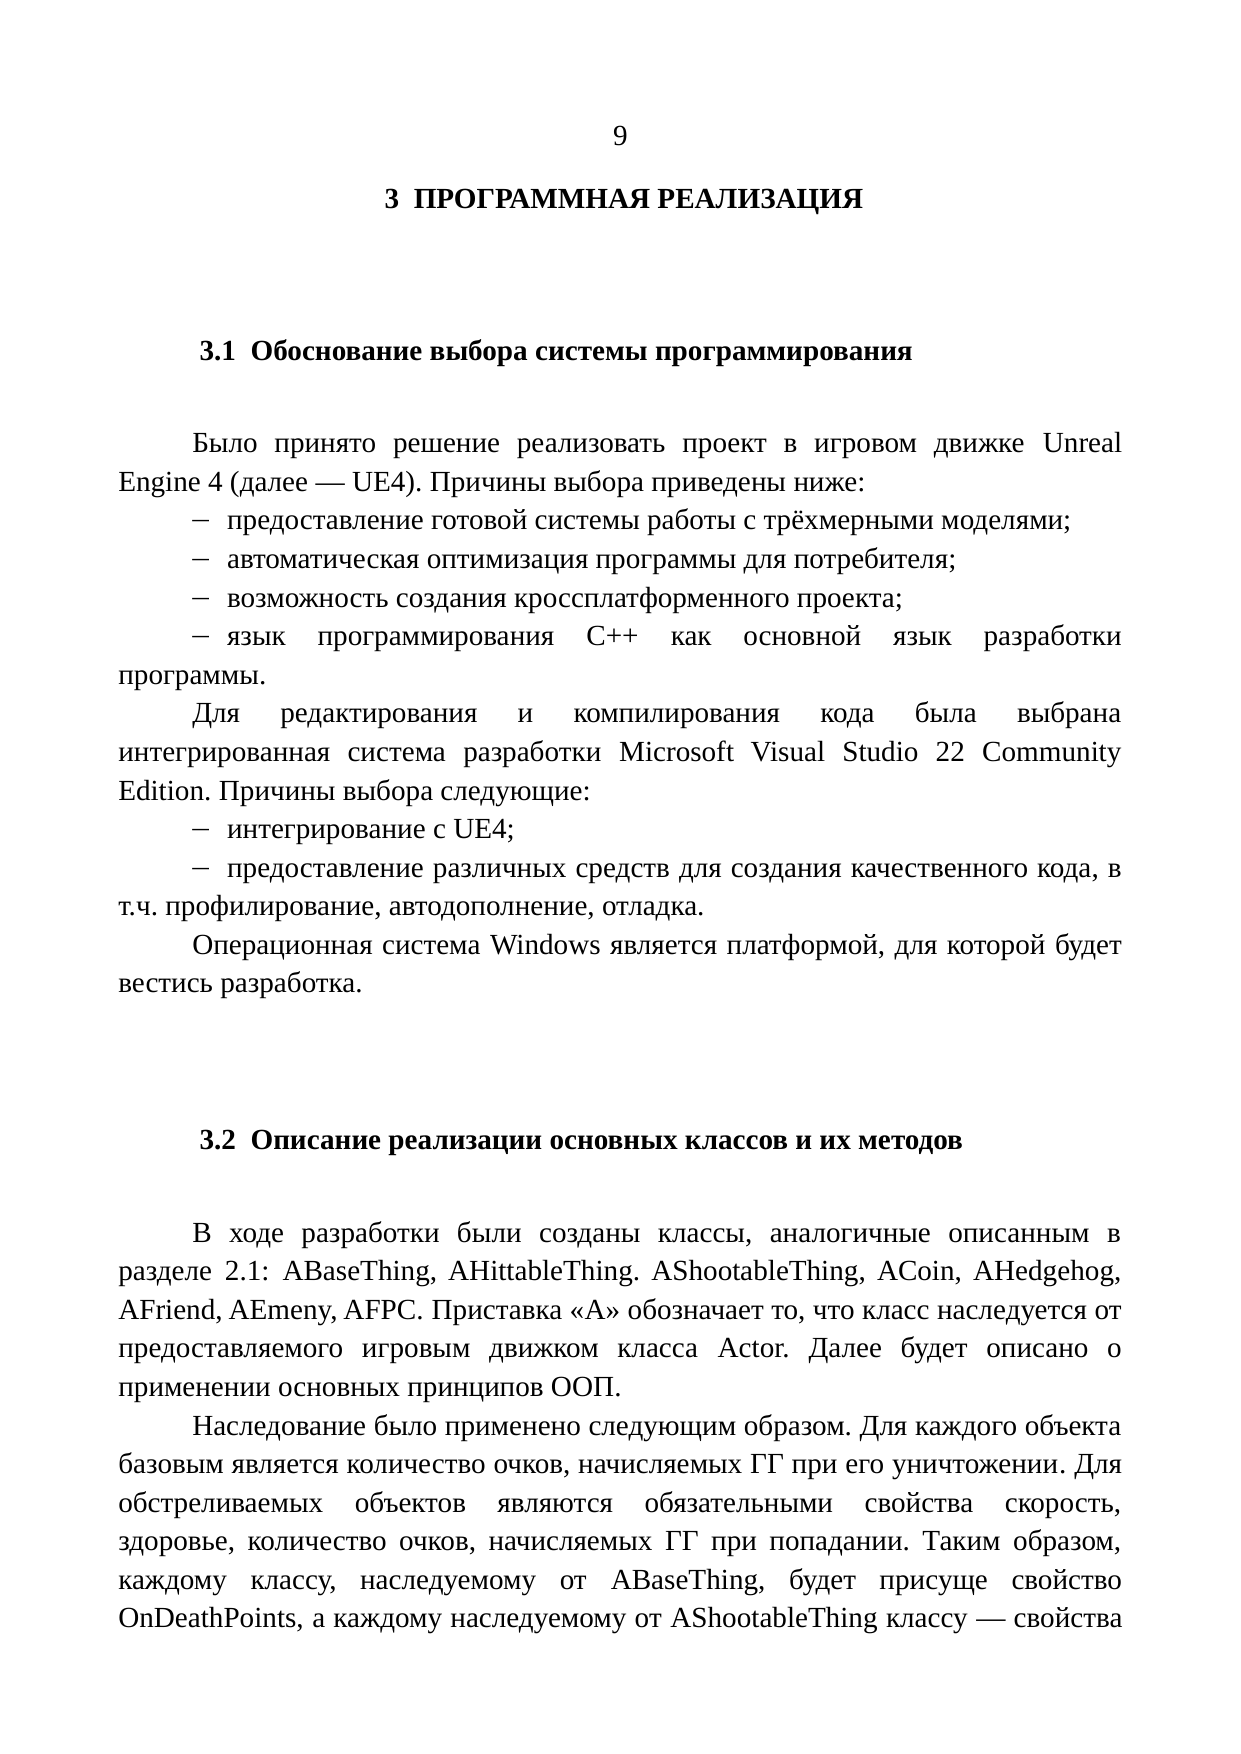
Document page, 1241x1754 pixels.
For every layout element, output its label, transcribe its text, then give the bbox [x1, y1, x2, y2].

text Для редактирования и компилирования кода была выбрана интегрированная система разработки Microsoft Visual Studio 22 Community Edition. Причины выбора следующие: [118, 696, 1122, 806]
list предоставление готовой системы работы с трёхмерными моделями; [118, 502, 1122, 536]
list предоставление различных средств для создания качественного кода, в т.ч. профилирование, автодополнение, отладка. [118, 850, 1122, 922]
subtitle Обоснование выбора системы программирования [118, 333, 1122, 366]
text Было принято решение реализовать проект в игровом движке Unreal Engine 4 (далее — UE4). Причины выбора приведены ниже: [118, 425, 1122, 497]
text Наследование было применено следующим образом. Для каждого объекта базовым является количество очков, начисляемых ГГ при его уничтожении. Для обстреливаемых объектов являются обязательными свойства скорость, здоровье, количество очков, начисляемых ГГ при попадании. Таким образом, каждому классу, наследуемому от ABaseThing, будет присуще свойство OnDeathPoints, а каждому наследуемому от AShootableThing классу — свойства [118, 1408, 1122, 1634]
list интегрирование с UE4; [118, 811, 1122, 845]
subtitle Описание реализации основных классов и их методов [118, 1122, 1122, 1156]
list язык программирования C++ как основной язык разработки программы. [118, 618, 1122, 691]
subtitle Программная реализация [118, 181, 1122, 215]
list автоматическая оптимизация программы для потребителя; [118, 541, 1122, 575]
text В ходе разработки были созданы классы, аналогичные описанным в разделе 2.1: ABaseThing, AHittableThing. AShootableThing, ACoin, AHedgehog, AFriend, AEmeny, AFPC. Приставка «A» обозначает то, что класс наследуется от предоставляемого игровым движком класса Actor. Далее будет описано о применении основных принципов ООП. [118, 1215, 1122, 1403]
list возможность создания кроссплатформенного проекта; [118, 580, 1122, 613]
text Операционная система Windows является платформой, для которой будет вестись разработка. [118, 927, 1122, 999]
